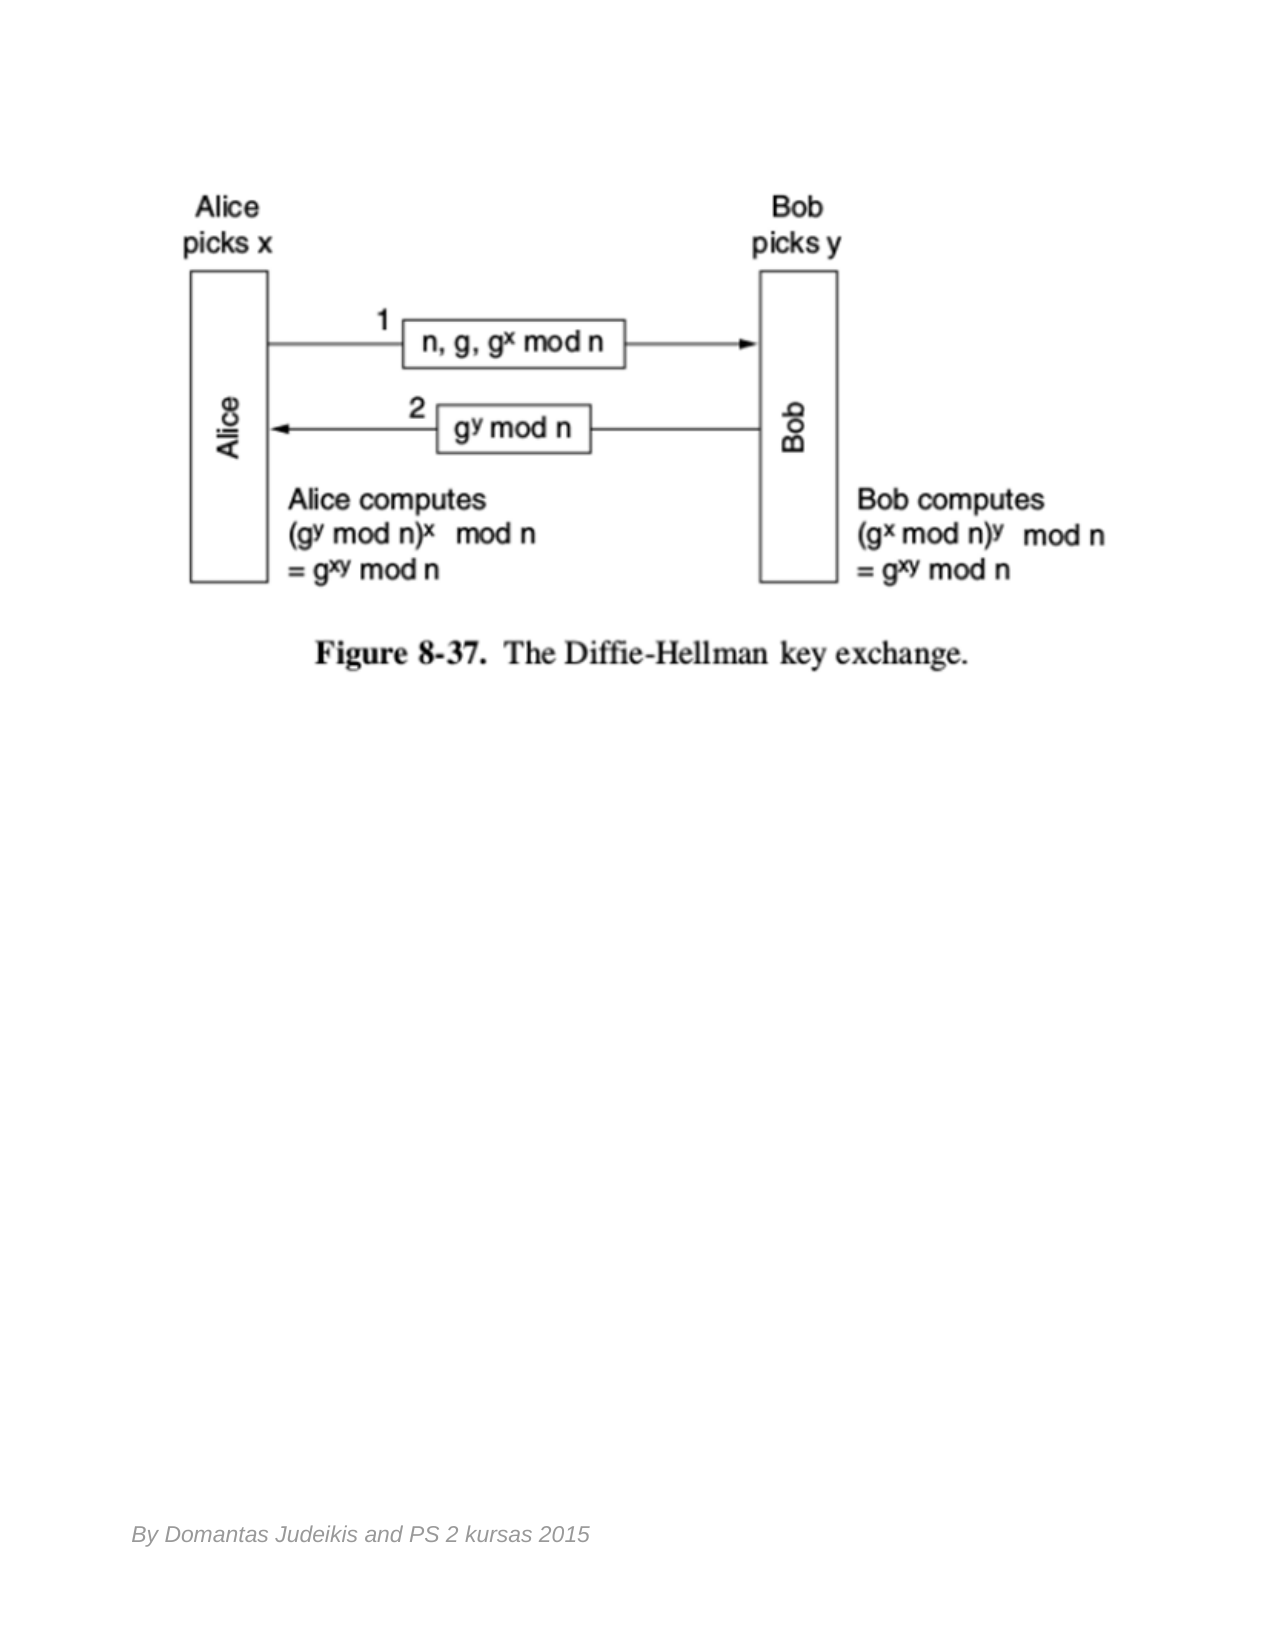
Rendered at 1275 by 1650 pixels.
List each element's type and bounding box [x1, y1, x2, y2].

picture [150, 168, 1125, 690]
